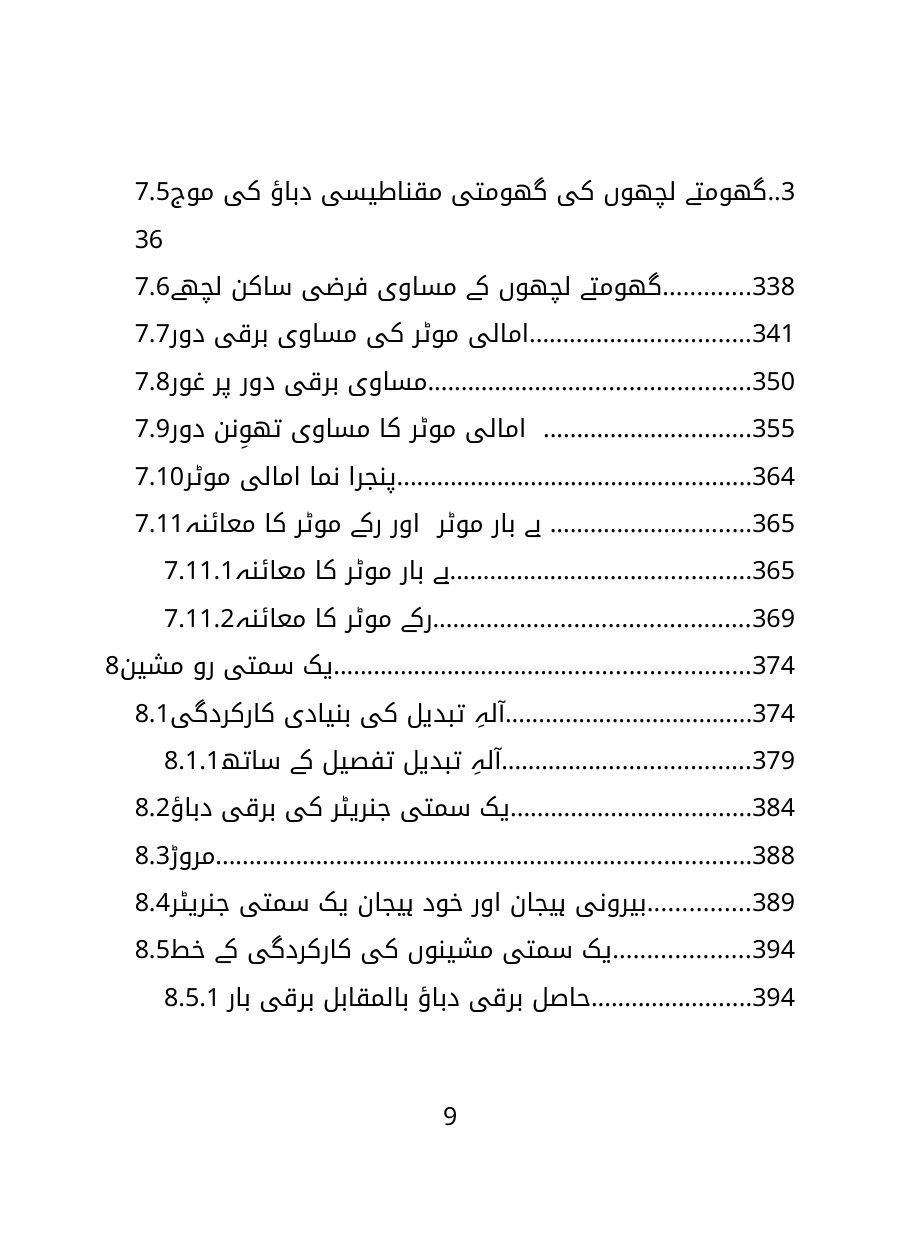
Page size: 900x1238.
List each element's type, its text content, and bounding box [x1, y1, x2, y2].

text 7.5گھومتے لچھوں کی گھومتی مقناطیسی دباؤ کی موج 336 [134, 168, 795, 263]
text 7.8مساوی برقی دور پر غور 350 [134, 358, 795, 406]
text 8.2یک سمتی جنریٹر کی برقی دباؤ 384 [134, 785, 795, 832]
text 7.11.1بے بار موٹر کا معائنہ 365 [164, 548, 795, 595]
text 8.4بیرونی ہیجان اور خود ہیجان یک سمتی جنریٹر 389 [134, 879, 795, 927]
text 7.6گھومتے لچھوں کے مساوی فرضی ساکن لچھے 338 [134, 263, 795, 311]
text 8.5.1 حاصل برقی دباؤ بالمقابل برقی بار 394 [164, 974, 795, 1022]
text 8.5یک سمتی مشینوں کی کارکردگی کے خط 394 [134, 927, 795, 974]
text 7.11.2رکے موٹر کا معائنہ 369 [164, 595, 795, 642]
text 8یک سمتی رو مشین 374 [105, 642, 795, 690]
text 7.9امالی موٹر کا مساوی تھوِنن دور 355 [134, 406, 795, 453]
text 8.1آلہِ تبدیل کی بنیادی کارکردگی 374 [134, 690, 795, 737]
text 7.7امالی موٹر کی مساوی برقی دور 341 [134, 311, 795, 358]
text 7.10پنجرا نما امالی موٹر 364 [134, 453, 795, 500]
text 8.1.1آلہِ تبدیل تفصیل کے ساتھ 379 [164, 737, 795, 785]
text 8.3مروڑ 388 [134, 832, 795, 879]
text 7.11بے بار موٹر اور رکے موٹر کا معائنہ 365 [134, 500, 795, 548]
